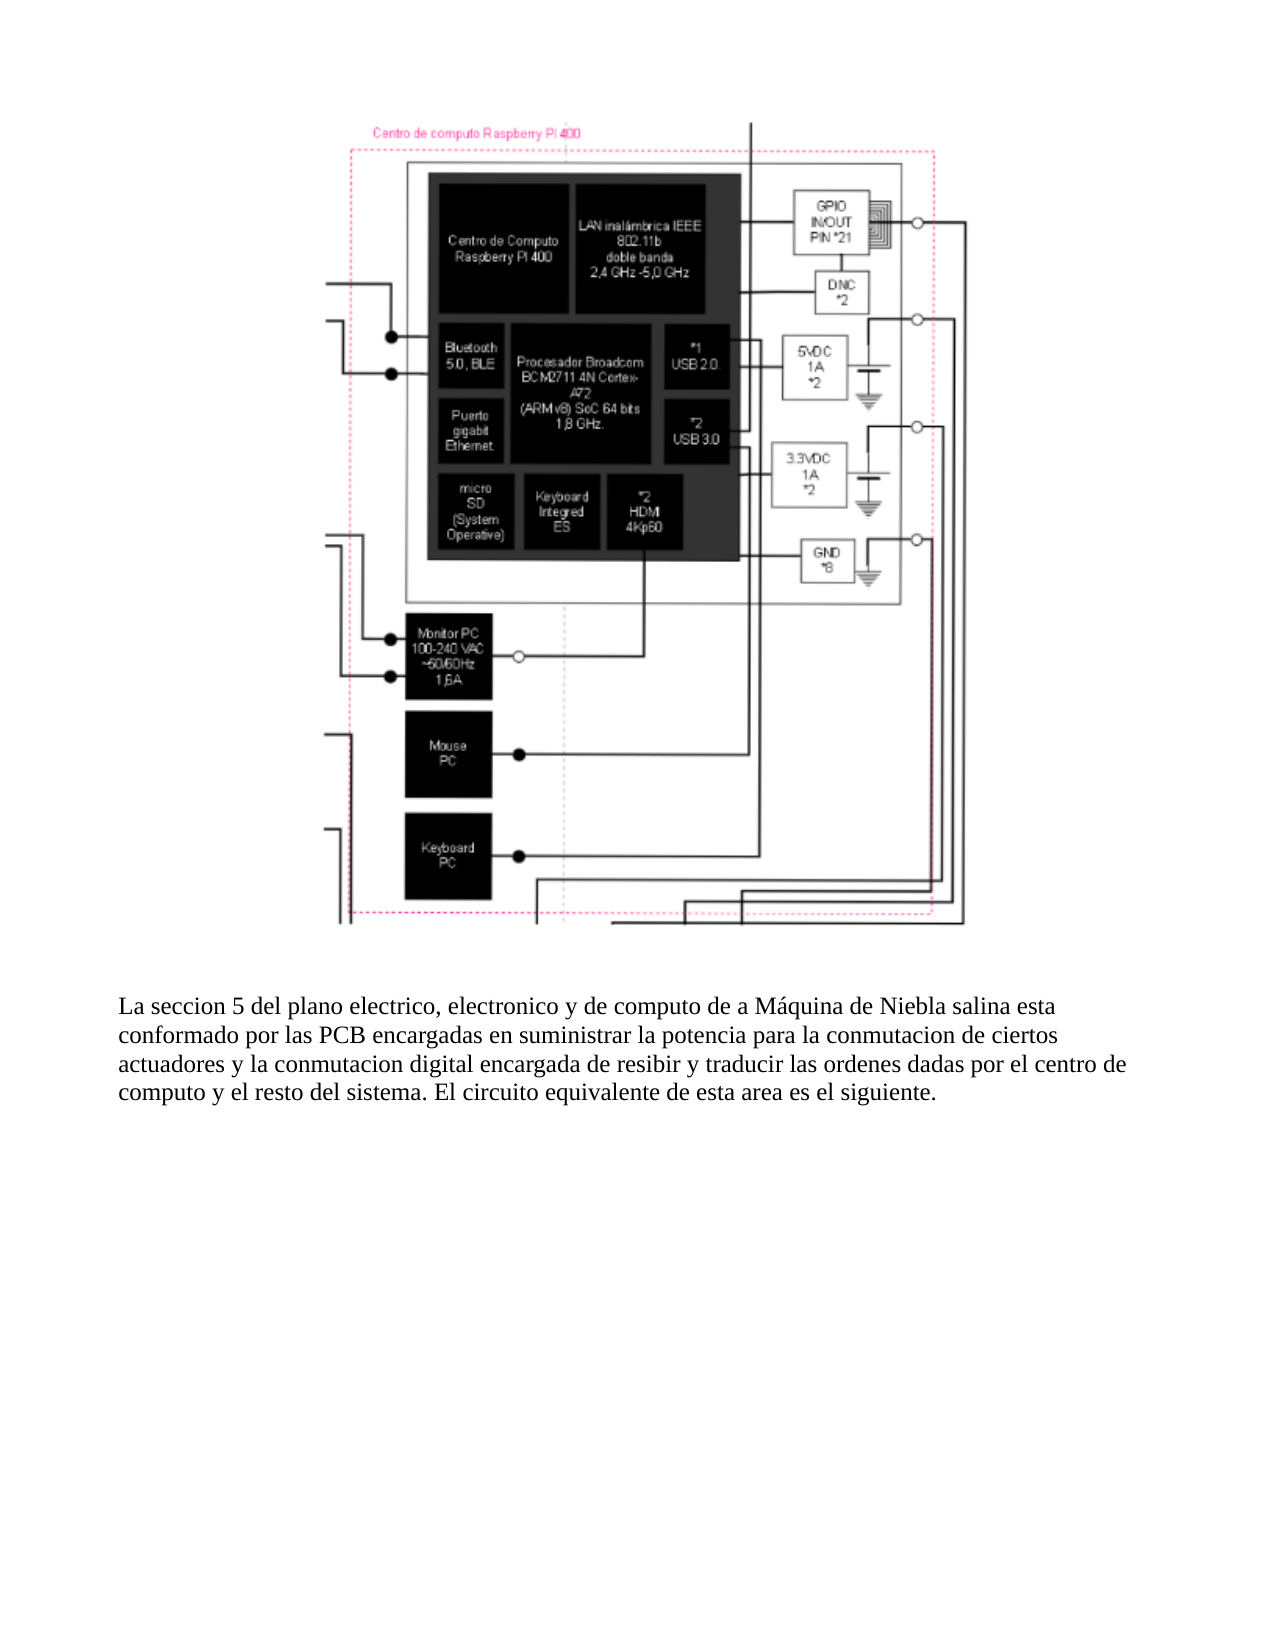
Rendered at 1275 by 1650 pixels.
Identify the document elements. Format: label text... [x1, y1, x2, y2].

picture [285, 118, 990, 934]
text La seccion 5 del plano electrico, electronico y de computo de a Máquina de Niebla salina esta conformado por las PCB encargadas en suministrar la potencia para la conmutacion de ciertos actuadores y la conmutacion digital encargada de resibir y traducir las ordenes dadas por el centro de computo y el resto del sistema. El circuito equivalente de esta area es el siguiente. [118, 991, 1157, 1106]
